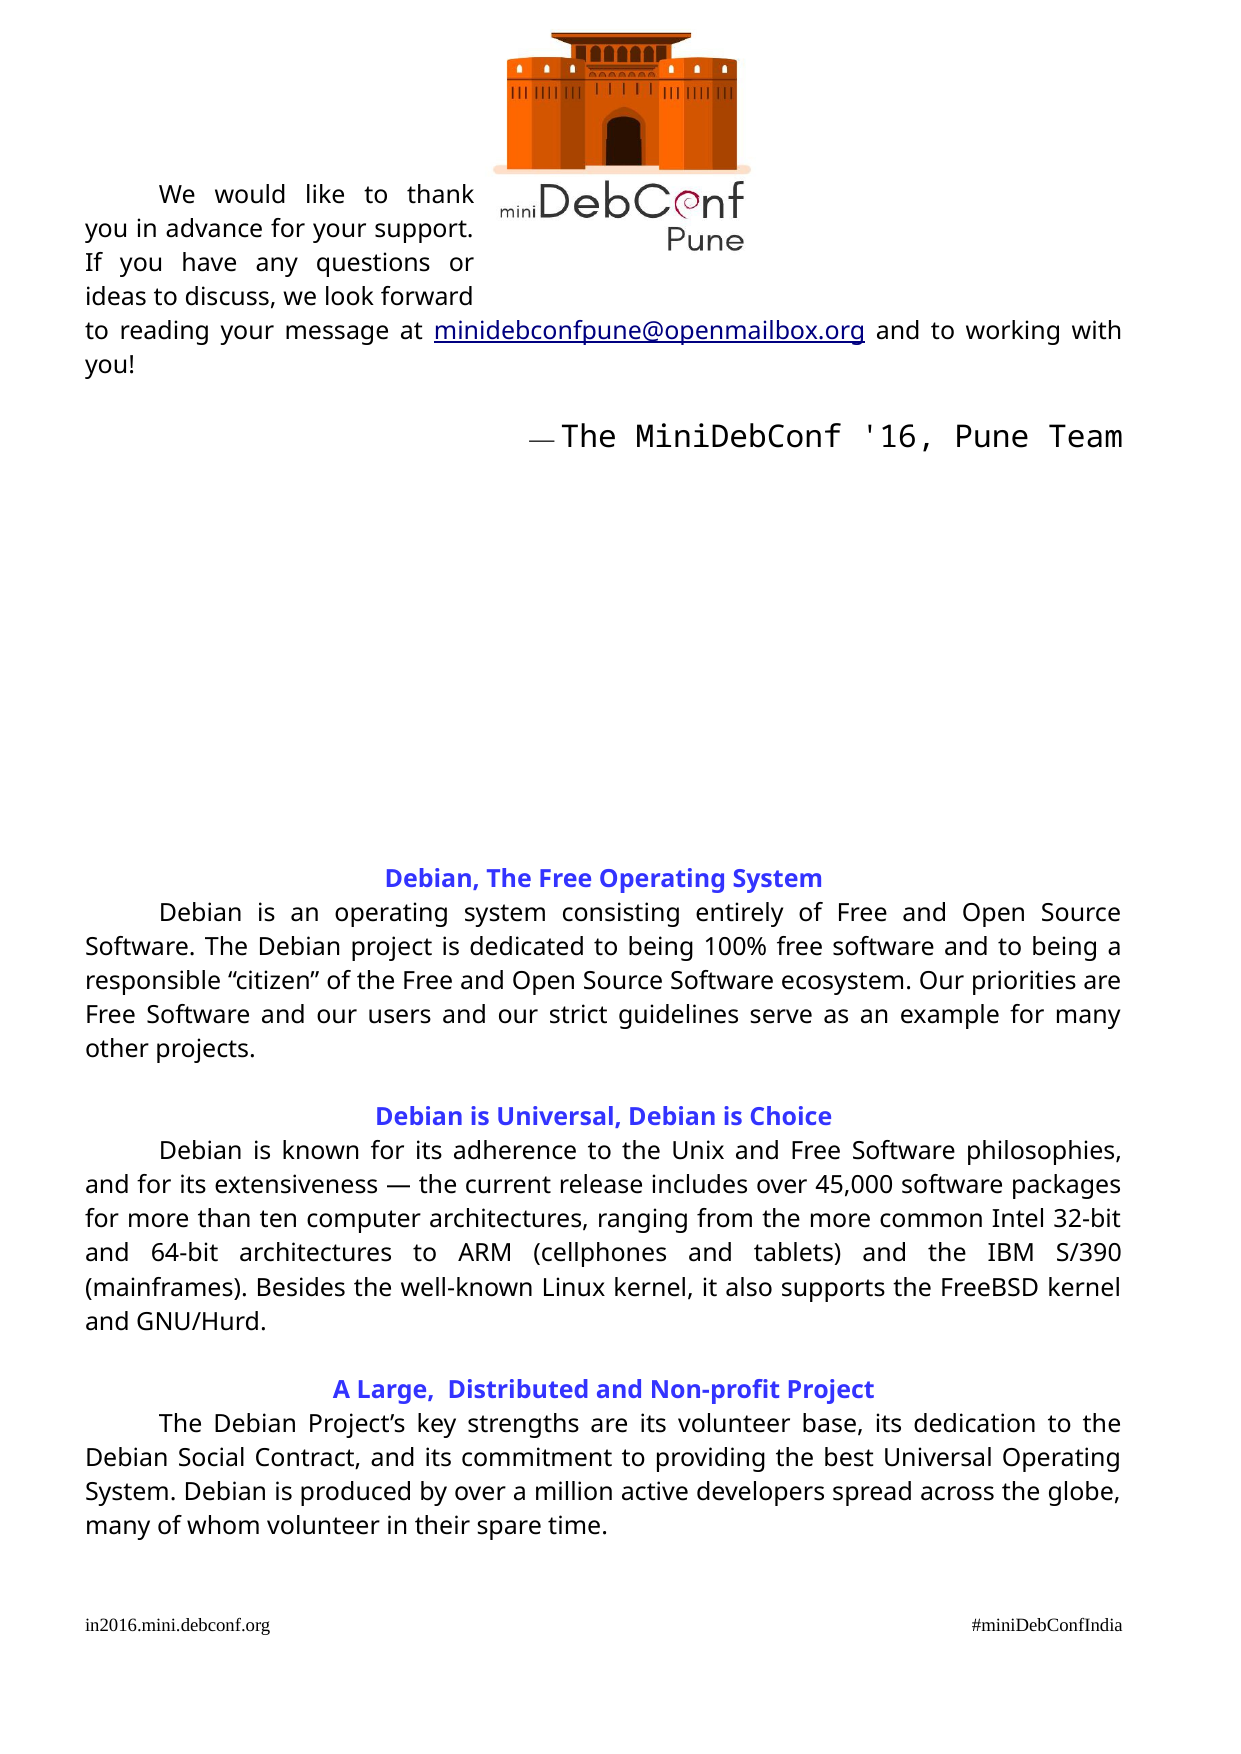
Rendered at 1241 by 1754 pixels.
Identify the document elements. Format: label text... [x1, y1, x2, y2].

text Debian is Universal, Debian is Choice [85, 1099, 1123, 1133]
text Debian, The Free Operating System [85, 860, 1123, 894]
text Debian is known for its adherence to the Unix and Free Software philosophies, and for its extensiveness — the current release includes over 45,000 software packages for more than ten computer architectures, ranging from the more common Intel 32-bit and 64-bit architectures to ARM (cellphones and tablets) and the IBM S/390 (mainframes). Besides the well-known Linux kernel, it also supports the FreeBSD kernel and GNU/Hurd. [85, 1133, 1123, 1337]
picture [474, 0, 798, 298]
text Debian is an operating system consisting entirely of Free and Open Source Software. The Debian project is dedicated to being 100% free software and to being a responsible “citizen” of the Free and Open Source Software ecosystem. Our priorities are Free Software and our users and our strict guidelines serve as an example for many other projects. [85, 894, 1123, 1065]
text The Debian Project’s key strengths are its volunteer base, its dedication to the Debian Social Contract, and its commitment to providing the best Universal Operating System. Debian is produced by over a million active developers spread across the globe, many of whom volunteer in their spare time. [85, 1405, 1123, 1542]
text — The MiniDebConf '16, Pune Team [85, 414, 1123, 457]
text We would like to thank you in advance for your support. If you have any questions or ideas to discuss, we look forward to reading your message at minidebconfpune@openmailbox.org and to working with you! [85, 176, 1123, 381]
text A Large, Distributed and Non-profit Project [85, 1371, 1123, 1405]
